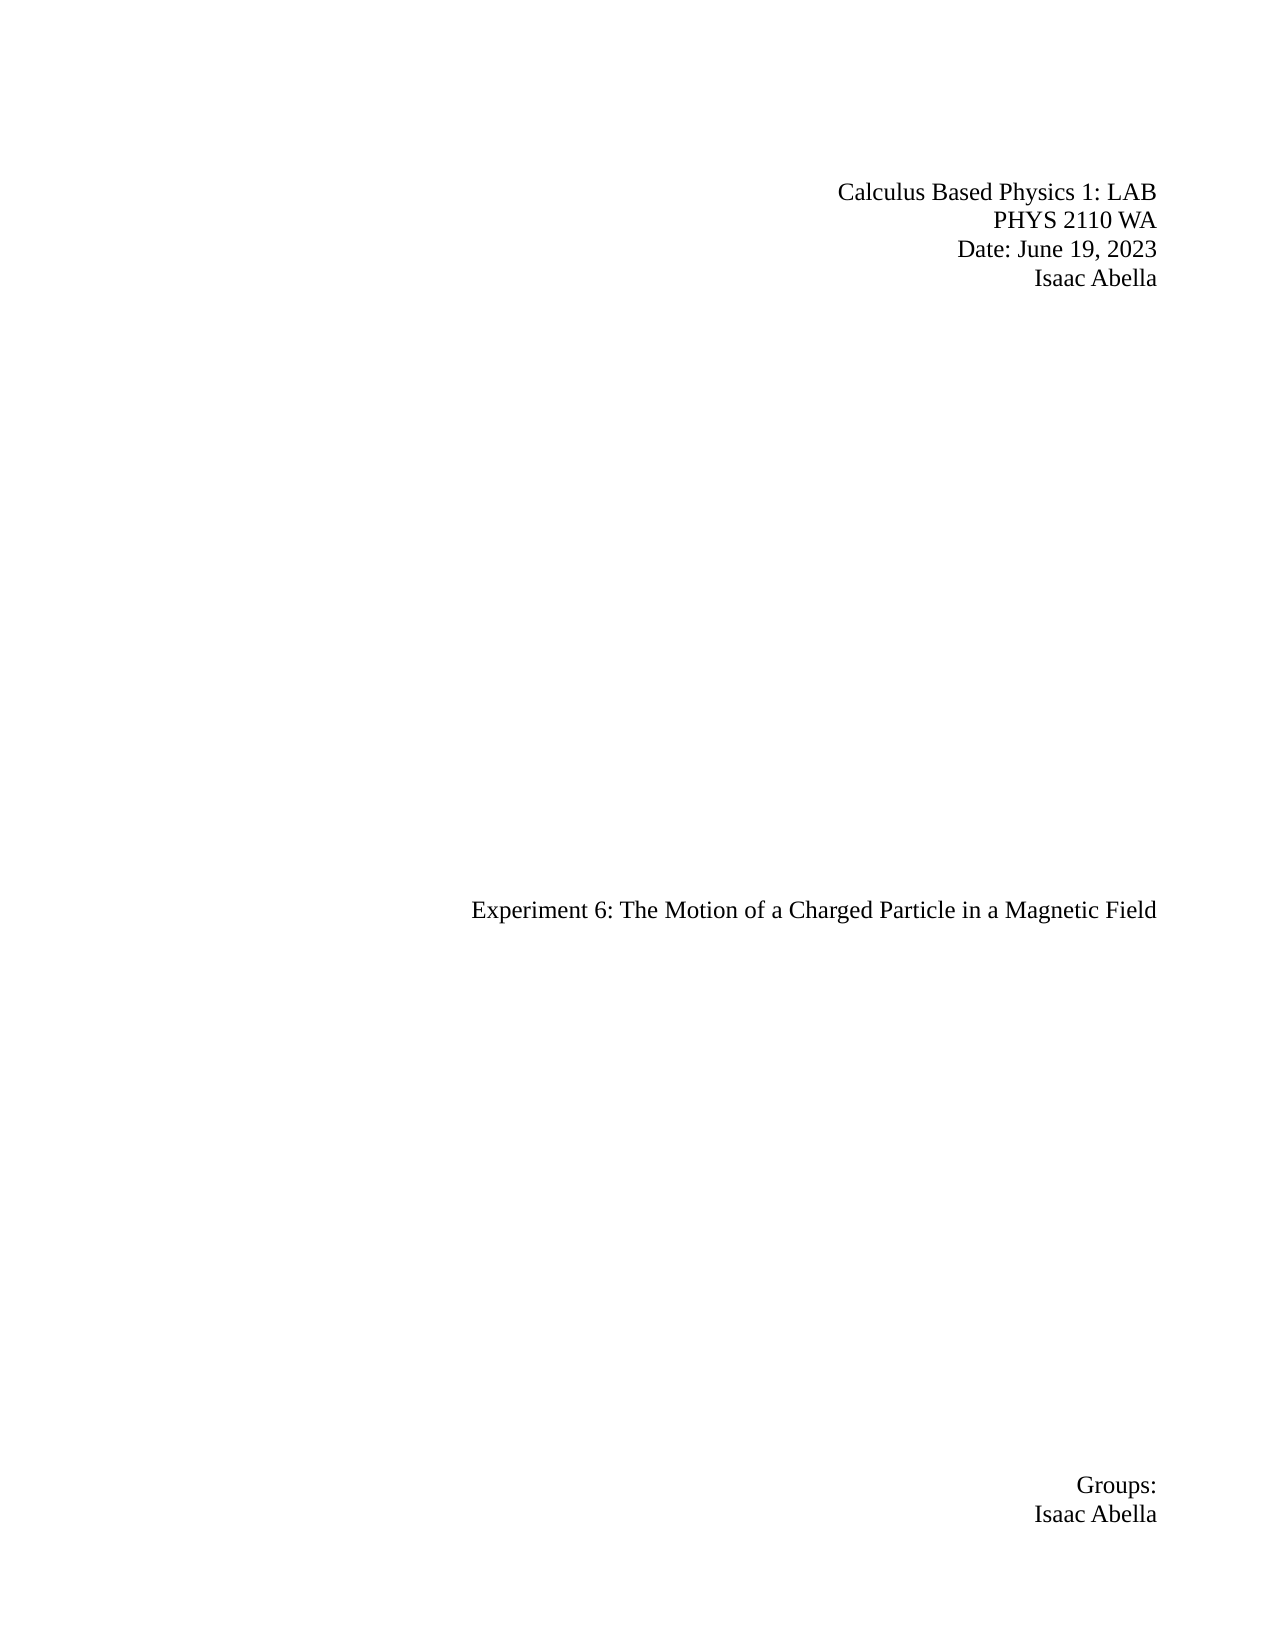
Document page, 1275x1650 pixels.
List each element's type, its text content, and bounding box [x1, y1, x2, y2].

text PHYS 2110 WA [118, 206, 1157, 234]
text Isaac Abella [118, 1499, 1157, 1528]
text Calculus Based Physics 1: LAB [118, 177, 1157, 206]
text Groups: [118, 1471, 1157, 1499]
text Date: June 19, 2023 [118, 234, 1157, 263]
text Experiment 6: The Motion of a Charged Particle in a Magnetic Field [118, 896, 1157, 924]
text Isaac Abella [118, 263, 1157, 292]
